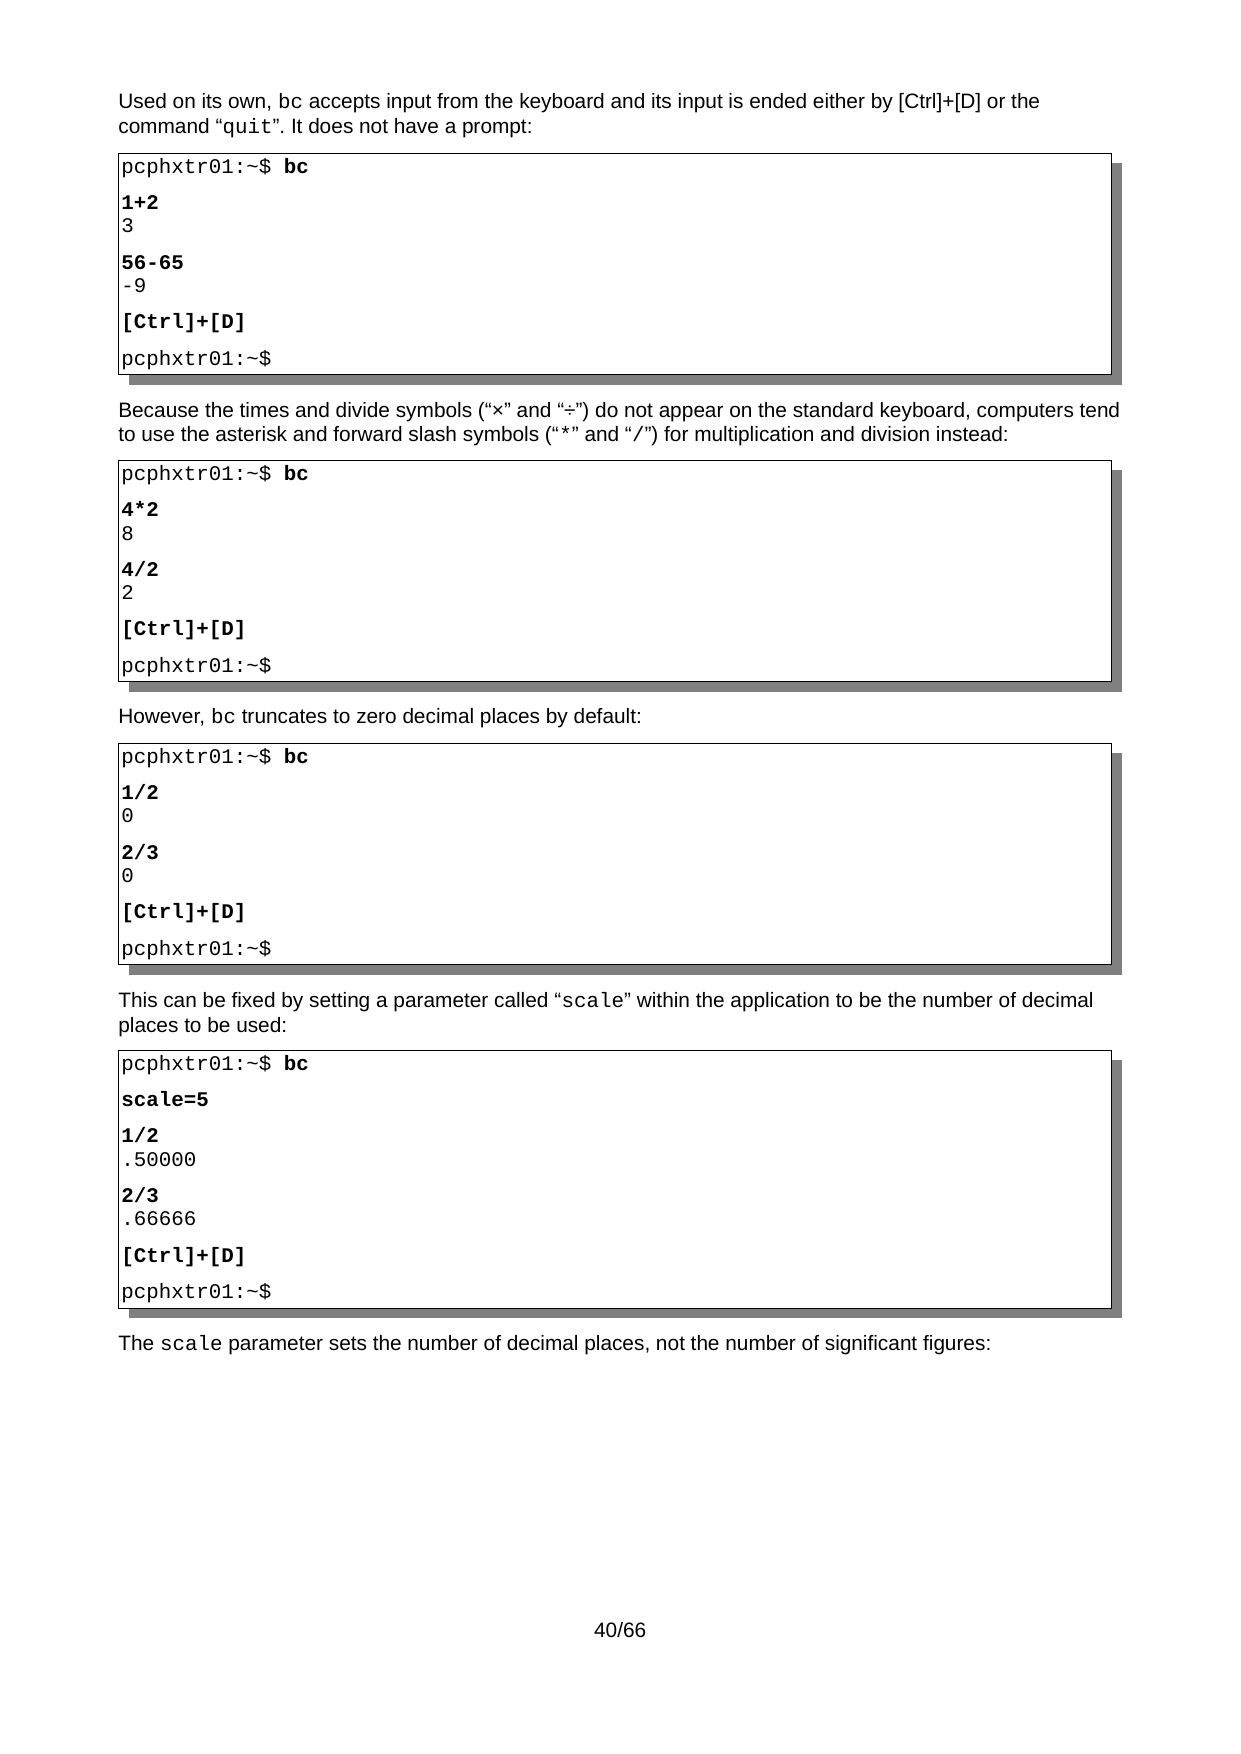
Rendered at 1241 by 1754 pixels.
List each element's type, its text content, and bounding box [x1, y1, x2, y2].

text pcphxtr01:~$ [119, 1278, 1111, 1307]
text scale=5 [119, 1086, 1111, 1112]
text The scale parameter sets the number of decimal places, not the number of significant figures: [118, 1331, 1122, 1356]
text 4/2 2 [119, 556, 1111, 606]
text [Ctrl]+[D] [119, 898, 1111, 925]
text This can be fixed by setting a parameter called “scale” within the application to be the number of decimal places to be used: [118, 987, 1122, 1037]
text pcphxtr01:~$ [119, 934, 1111, 964]
text pcphxtr01:~$ bc [119, 154, 1111, 179]
text However, bc truncates to zero decimal places by default: [118, 704, 1122, 730]
text pcphxtr01:~$ bc [119, 461, 1111, 486]
text 2/3 0 [119, 839, 1111, 889]
text [Ctrl]+[D] [119, 1242, 1111, 1268]
text [Ctrl]+[D] [119, 615, 1111, 642]
text pcphxtr01:~$ [119, 344, 1111, 374]
text Used on its own, bc accepts input from the keyboard and its input is ended either by [Ctrl]+[D] or the command “quit”. It does not have a prompt: [118, 88, 1122, 140]
text 2/3 .66666 [119, 1182, 1111, 1232]
text pcphxtr01:~$ [119, 652, 1111, 681]
text 1/2 0 [119, 779, 1111, 829]
text Because the times and divide symbols (“×” and “÷”) do not appear on the standard keyboard, computers tend to use the asterisk and forward slash symbols (“*” and “/”) for multiplication and division instead: [118, 397, 1122, 447]
text pcphxtr01:~$ bc [119, 744, 1111, 769]
text 1/2 .50000 [119, 1122, 1111, 1172]
text 56-65 -9 [119, 249, 1111, 299]
text 4*2 8 [119, 496, 1111, 546]
text [Ctrl]+[D] [119, 308, 1111, 335]
text pcphxtr01:~$ bc [119, 1051, 1111, 1076]
text 1+2 3 [119, 189, 1111, 239]
